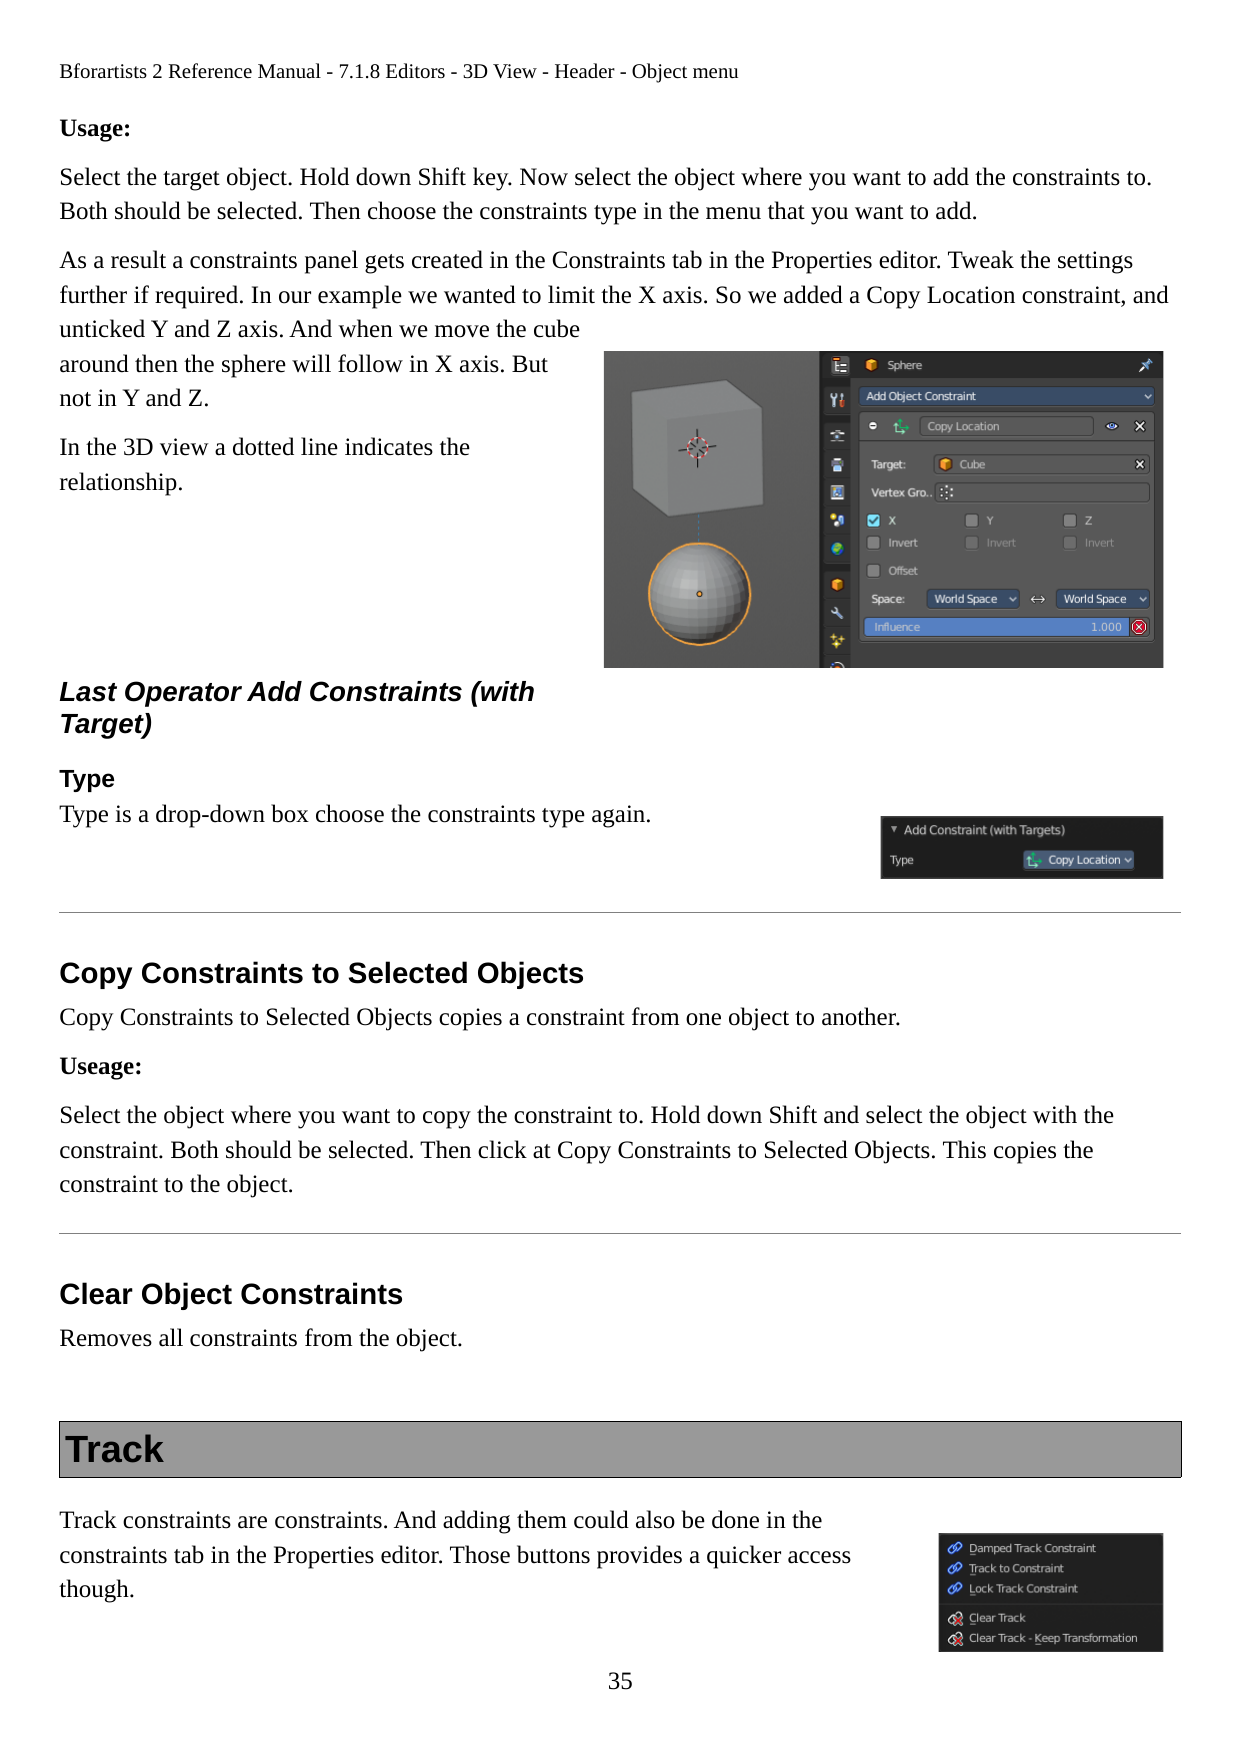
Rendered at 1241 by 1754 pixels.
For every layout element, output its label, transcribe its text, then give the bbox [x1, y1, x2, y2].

text Type is a drop-down box choose the constraints type again. [59, 799, 1181, 828]
table_header Track [60, 1422, 1181, 1477]
text Select the object where you want to copy the constraint to. Hold down Shift and select the object with the constraint. Both should be selected. Then click at Copy Constraints to Selected Objects. This copies the constraint to the object. [59, 1100, 1181, 1198]
picture [880, 816, 1164, 879]
subtitle Clear Object Constraints [59, 1277, 1181, 1311]
subtitle Last Operator Add Constraints (with Target) [59, 675, 1181, 739]
subtitle Copy Constraints to Selected Objects [59, 956, 1181, 989]
text Copy Constraints to Selected Objects copies a constraint from one object to another. [59, 1002, 1181, 1031]
subtitle Type [59, 764, 1181, 793]
text Removes all constraints from the object. [59, 1323, 1181, 1352]
text In the 3D view a dotted line indicates the relationship. [59, 432, 603, 495]
text Useage: [59, 1051, 1181, 1080]
picture [938, 1533, 1164, 1652]
text As a result a constraints panel gets created in the Constraints tab in the Properties editor. Tweak the settings further if required. In our example we wanted to limit the X axis. So we added a Copy Location constraint, and unticked Y and Z axis. And when we move the cube around then the sphere will follow in X axis. But not in Y and Z. [59, 245, 1181, 412]
text Select the target object. Hold down Shift key. Now select the object where you want to add the constraints to. Both should be selected. Then choose the constraints type in the menu that you want to add. [59, 162, 1181, 225]
text Track constraints are constraints. And adding them could also be done in the constraints tab in the Properties editor. Those buttons provides a quicker access though. [59, 1505, 1181, 1603]
text Usage: [59, 113, 1181, 141]
picture [603, 351, 1164, 668]
